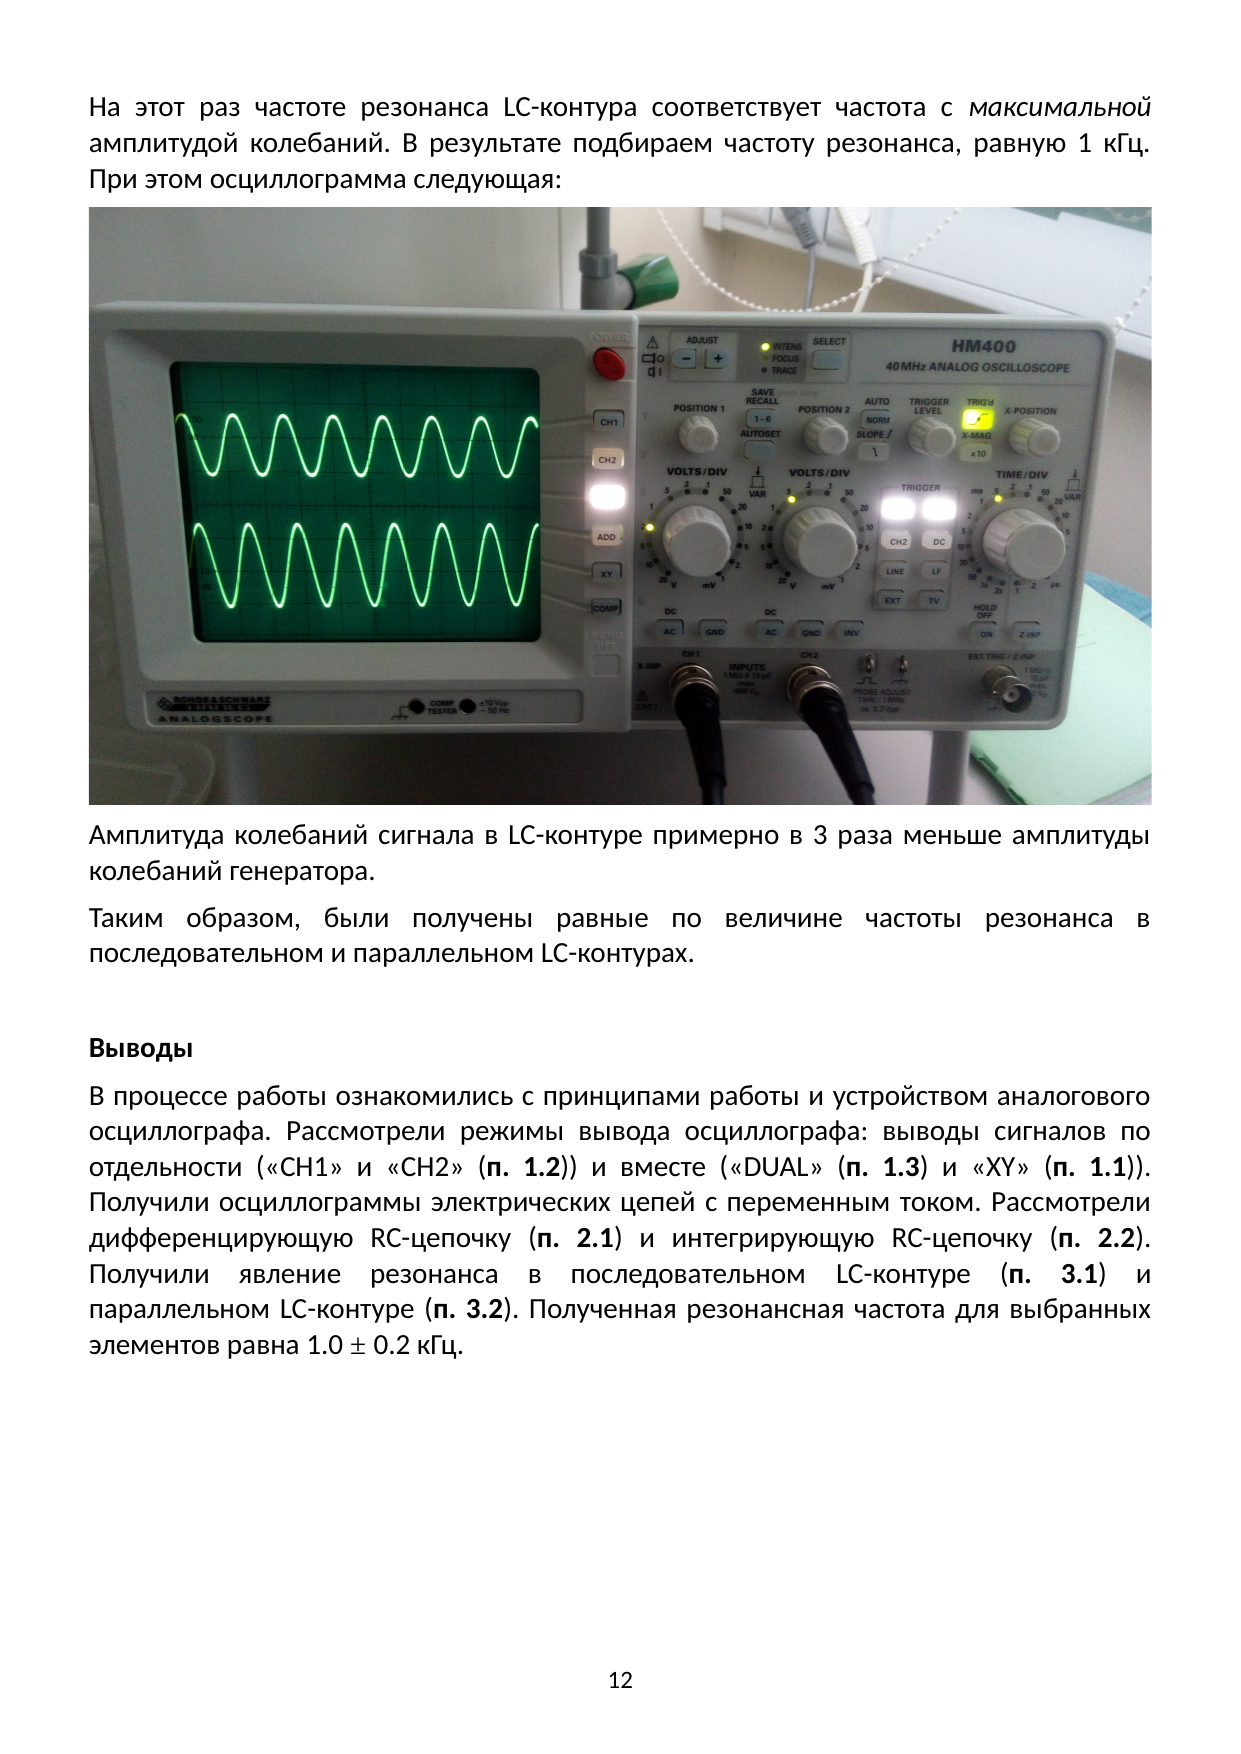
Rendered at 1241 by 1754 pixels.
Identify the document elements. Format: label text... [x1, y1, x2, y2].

text Таким образом, были получены равные по величине частоты резонанса в последовательном и параллельном LC-контурах. [88, 899, 1152, 970]
text В процессе работы ознакомились с принципами работы и устройством аналогового осциллографа. Рассмотрели режимы вывода осциллографа: выводы сигналов по отдельности («CH1» и «CH2» (п. 1.2)) и вместе («DUAL» (п. 1.3) и «XY» (п. 1.1)). Получили осциллограммы электрических цепей с переменным током. Рассмотрели дифференцирующую RC-цепочку (п. 2.1) и интегрирующую RC-цепочку (п. 2.2). Получили явление резонанса в последовательном LC-контуре (п. 3.1) и параллельном LC-контуре (п. 3.2). Полученная резонансная частота для выбранных элементов равна 1.0 ± 0.2 кГц. [88, 1077, 1152, 1362]
text Амплитуда колебаний сигнала в LC-контуре примерно в 3 раза меньше амплитуды колебаний генератора. [88, 816, 1152, 887]
text На этот раз частоте резонанса LC-контура соответствует частота с максимальной амплитудой колебаний. В результате подбираем частоту резонанса, равную 1 кГц. При этом осциллограмма следующая: [88, 88, 1152, 195]
subtitle Выводы [88, 1029, 1152, 1065]
picture [88, 207, 1152, 805]
